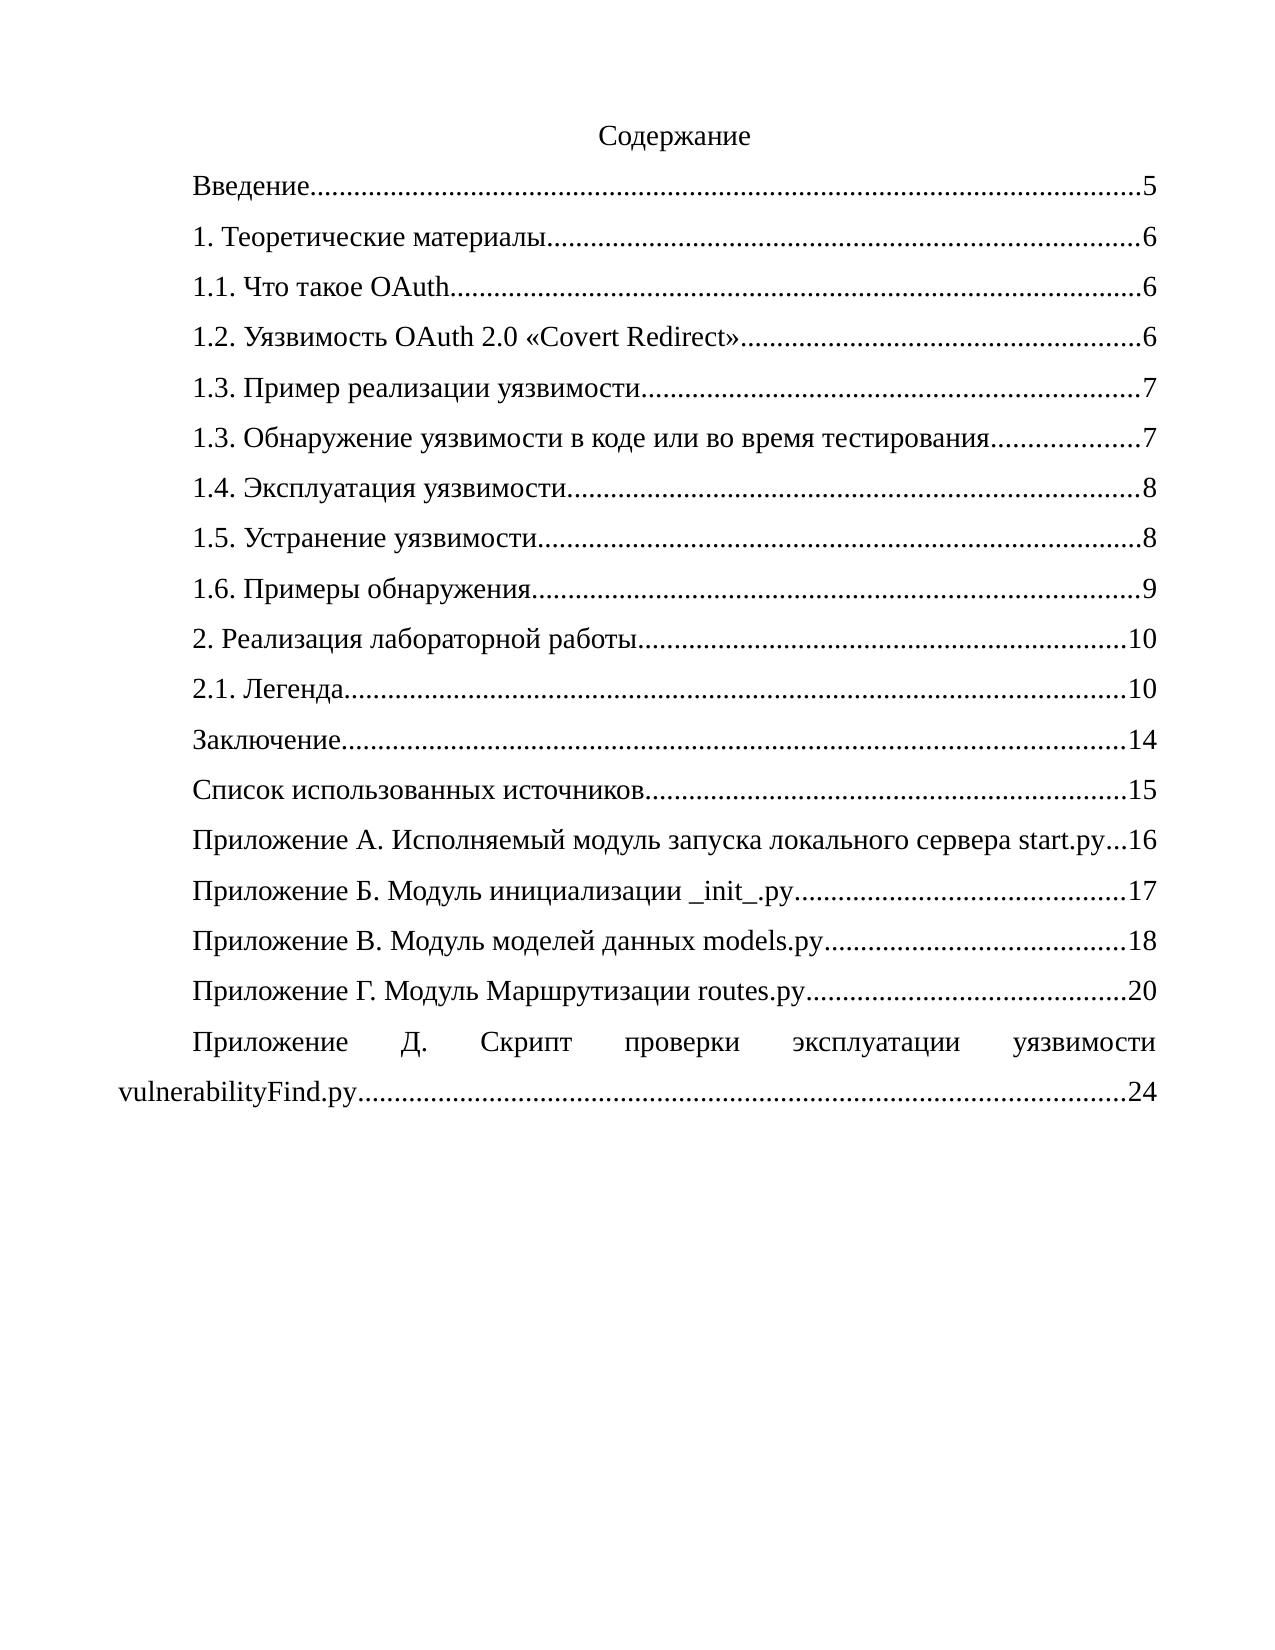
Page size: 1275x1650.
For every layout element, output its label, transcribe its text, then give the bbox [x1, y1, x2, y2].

text Приложение В. Модуль моделей данных models.py 18 [118, 923, 1157, 957]
text 1.5. Устранение уязвимости 8 [118, 521, 1157, 554]
text Список использованных источников 15 [118, 772, 1157, 806]
text 2.1. Легенда 10 [118, 672, 1157, 705]
text 1. Теоретические материалы 6 [118, 219, 1157, 252]
text Заключение 14 [118, 722, 1157, 755]
text Приложение Г. Модуль Маршрутизации routes.py 20 [118, 973, 1157, 1007]
text 1.1. Что такое OAuth 6 [118, 269, 1157, 303]
text 1.2. Уязвимость OAuth 2.0 «Covert Redirect» 6 [118, 319, 1157, 353]
text Введение 5 [118, 168, 1157, 202]
text Содержание [118, 118, 1157, 152]
text 1.4. Эксплуатация уязвимости 8 [118, 470, 1157, 504]
text 2. Реализация лабораторной работы 10 [118, 621, 1157, 655]
text Приложение Д. Скрипт проверки эксплуатации уязвимости vulnerabilityFind.py 24 [118, 1024, 1157, 1108]
text 1.6. Примеры обнаружения 9 [118, 571, 1157, 604]
text Приложение Б. Модуль инициализации _init_.py 17 [118, 873, 1157, 906]
text 1.3. Пример реализации уязвимости 7 [118, 370, 1157, 403]
text Приложение А. Исполняемый модуль запуска локального сервера start.py 16 [118, 822, 1157, 856]
text 1.3. Обнаружение уязвимости в коде или во время тестирования 7 [118, 420, 1157, 453]
